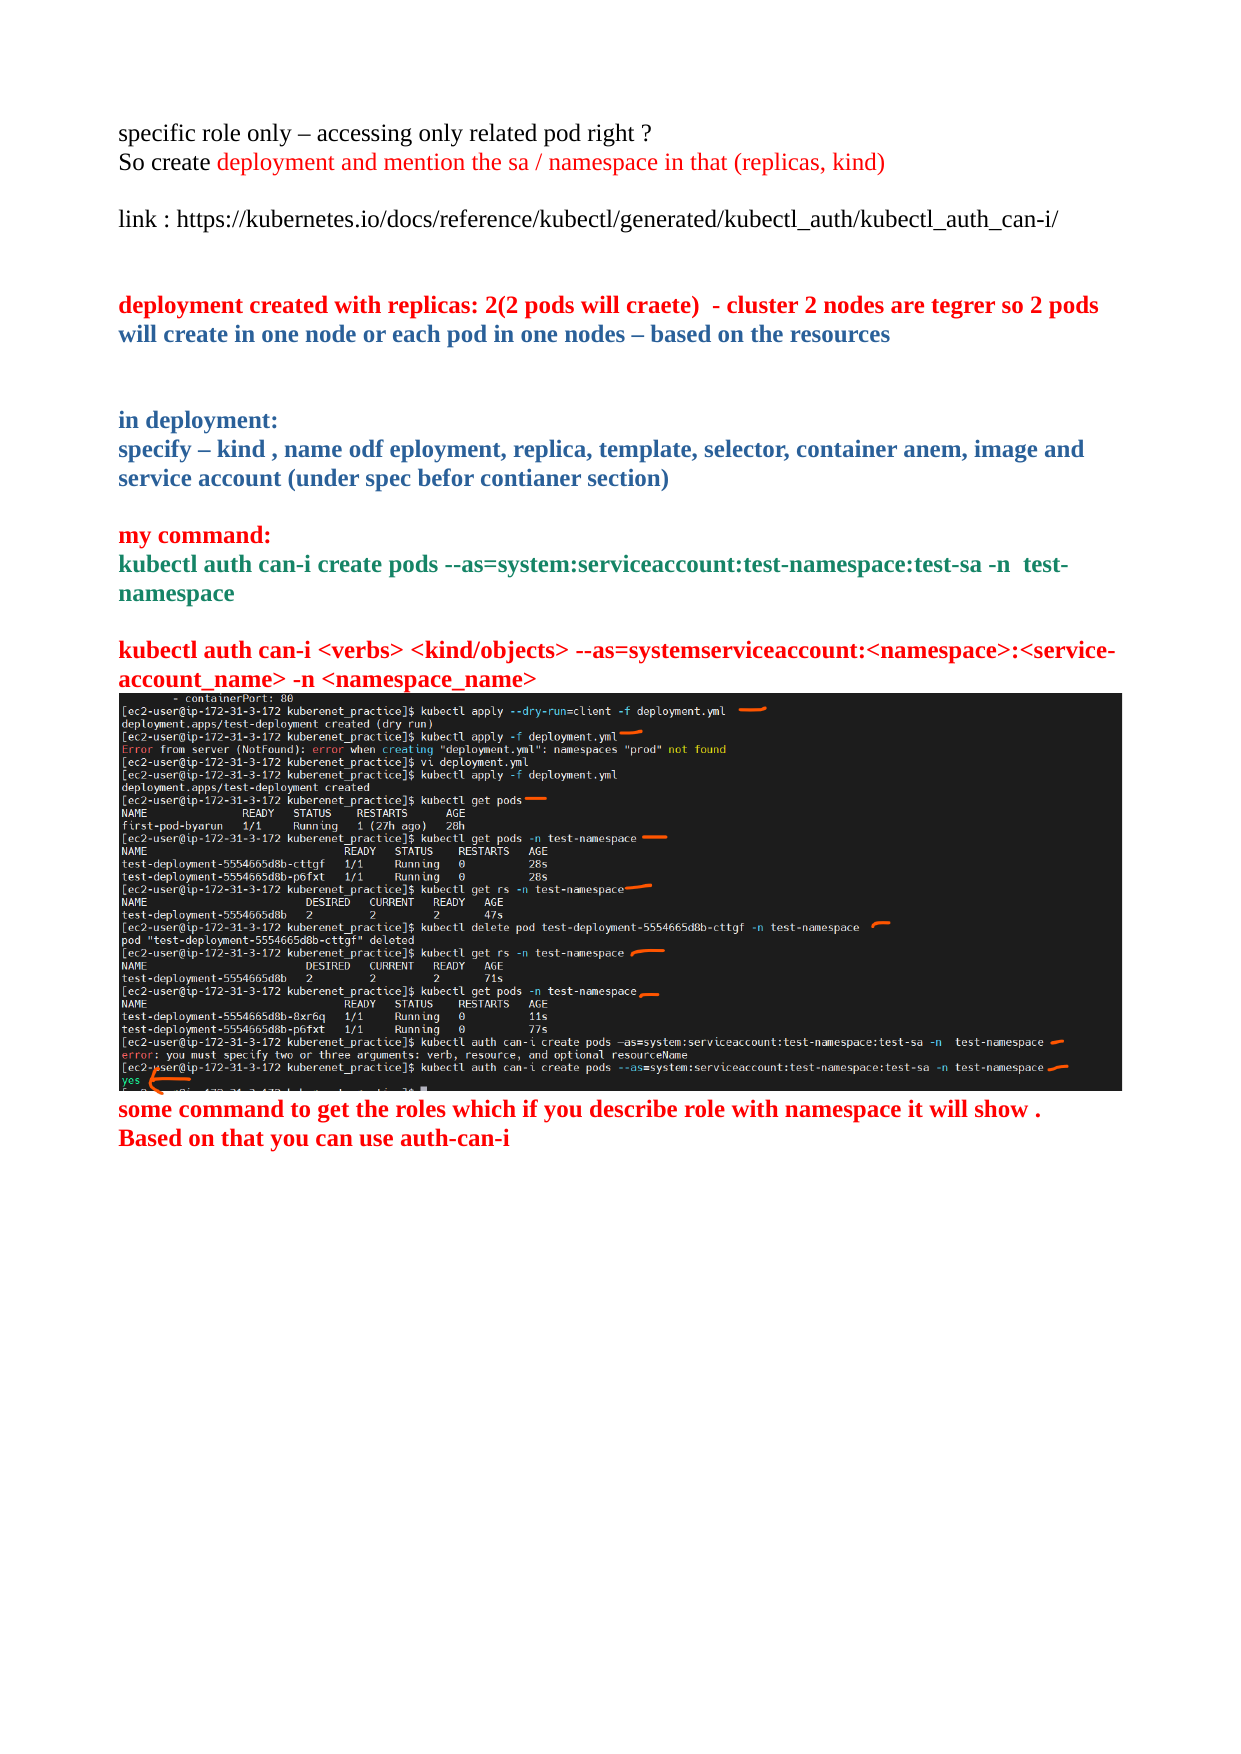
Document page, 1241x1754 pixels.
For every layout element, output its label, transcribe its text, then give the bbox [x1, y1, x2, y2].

text specific role only – accessing only related pod right ? So create deployment and mention the sa / namespace in that (replicas, kind) [118, 118, 1122, 176]
text deployment created with replicas: 2(2 pods will craete) - cluster 2 nodes are tegrer so 2 pods will create in one node or each pod in one nodes – based on the resources in deployment: specify – kind , name odf eployment, replica, template, selector, container anem, image and service account (under spec befor contianer section) [118, 233, 1122, 521]
picture [118, 693, 1123, 1095]
text link : https://kubernetes.io/docs/reference/kubectl/generated/kubectl_auth/kubectl_auth_can-i/ [118, 204, 1122, 233]
text my command: kubectl auth can-i create pods --as=system:serviceaccount:test-namespace:test-sa -n test-namespace [118, 521, 1122, 607]
text some command to get the roles which if you describe role with namespace it will show . Based on that you can use auth-can-i [118, 1095, 1122, 1152]
text kubectl auth can-i <verbs> <kind/objects> --as=systemserviceaccount:<namespace>:<service-account_name> -n <namespace_name> [118, 607, 1122, 693]
